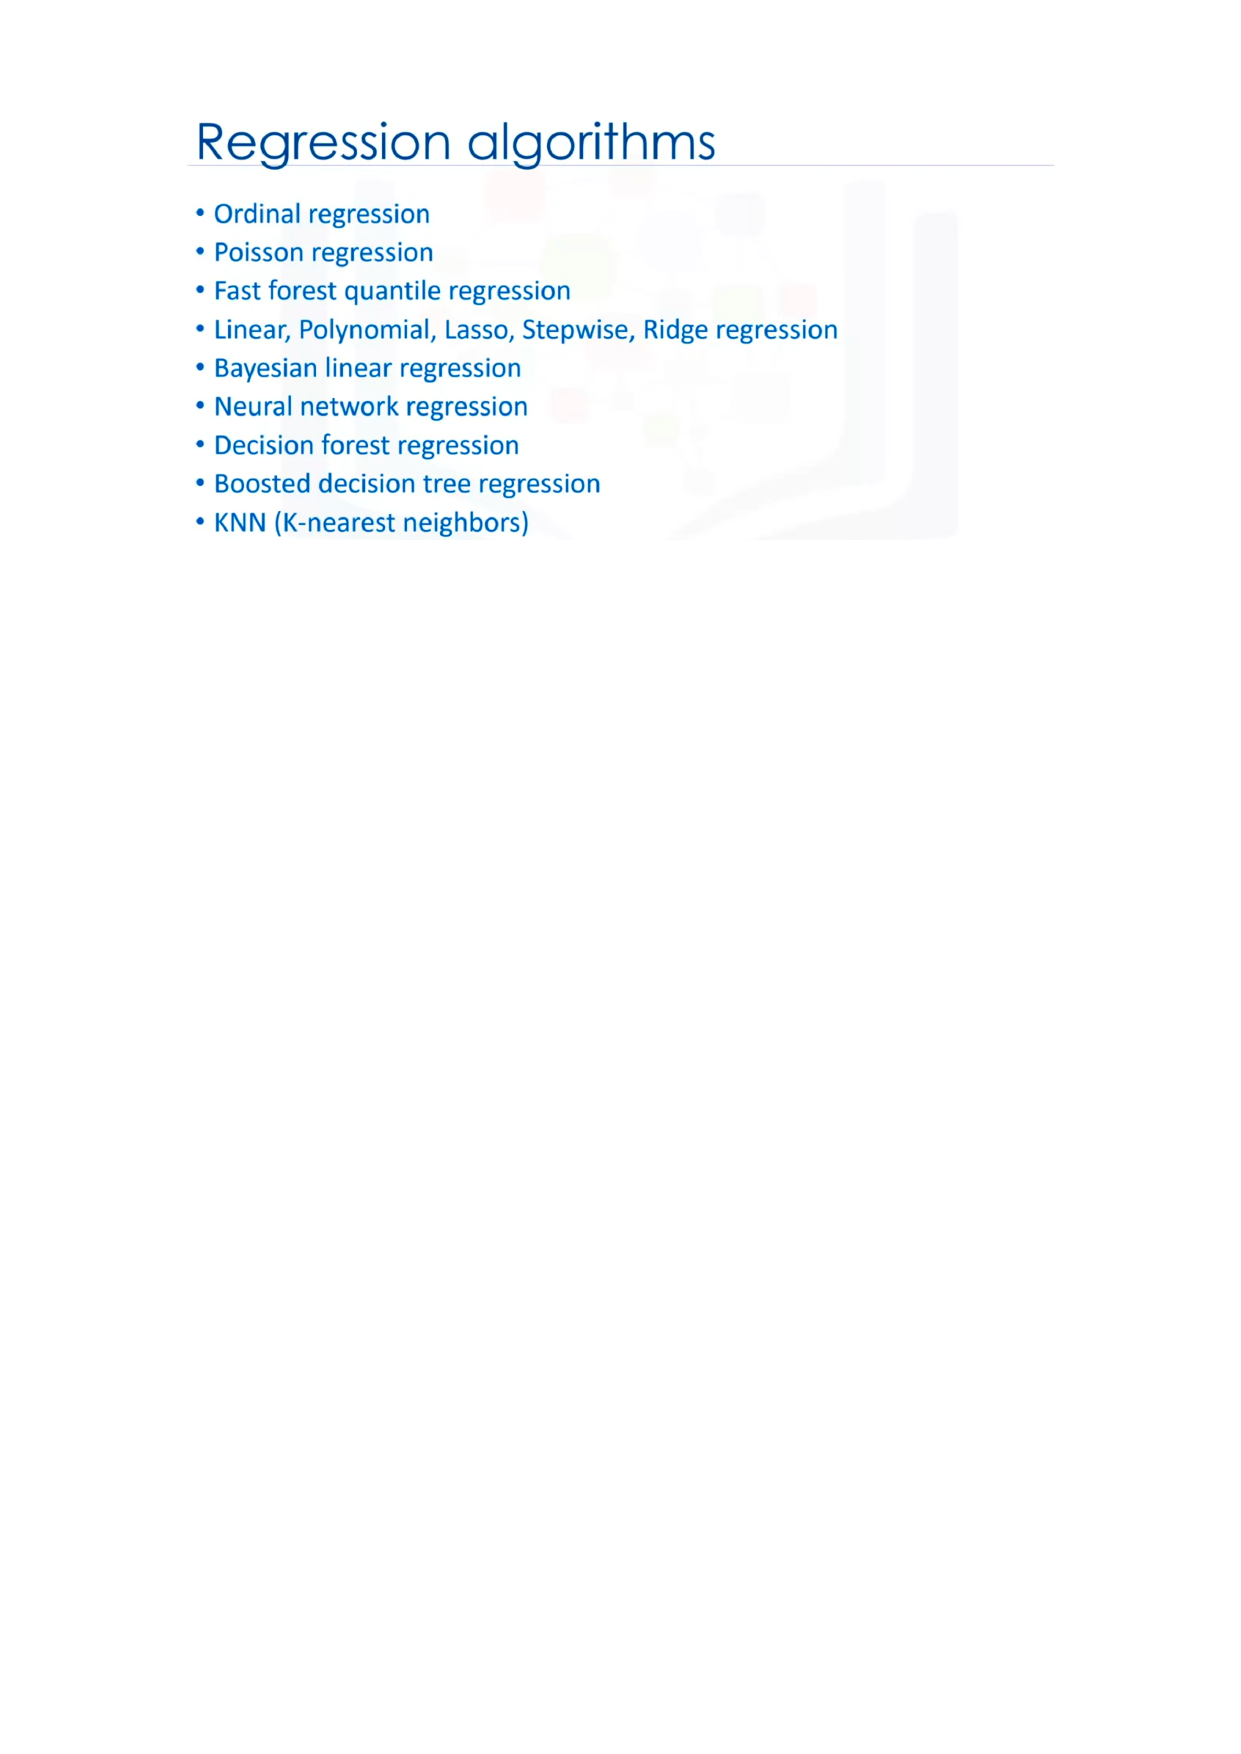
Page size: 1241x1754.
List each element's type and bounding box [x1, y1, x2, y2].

picture [118, 118, 1123, 540]
